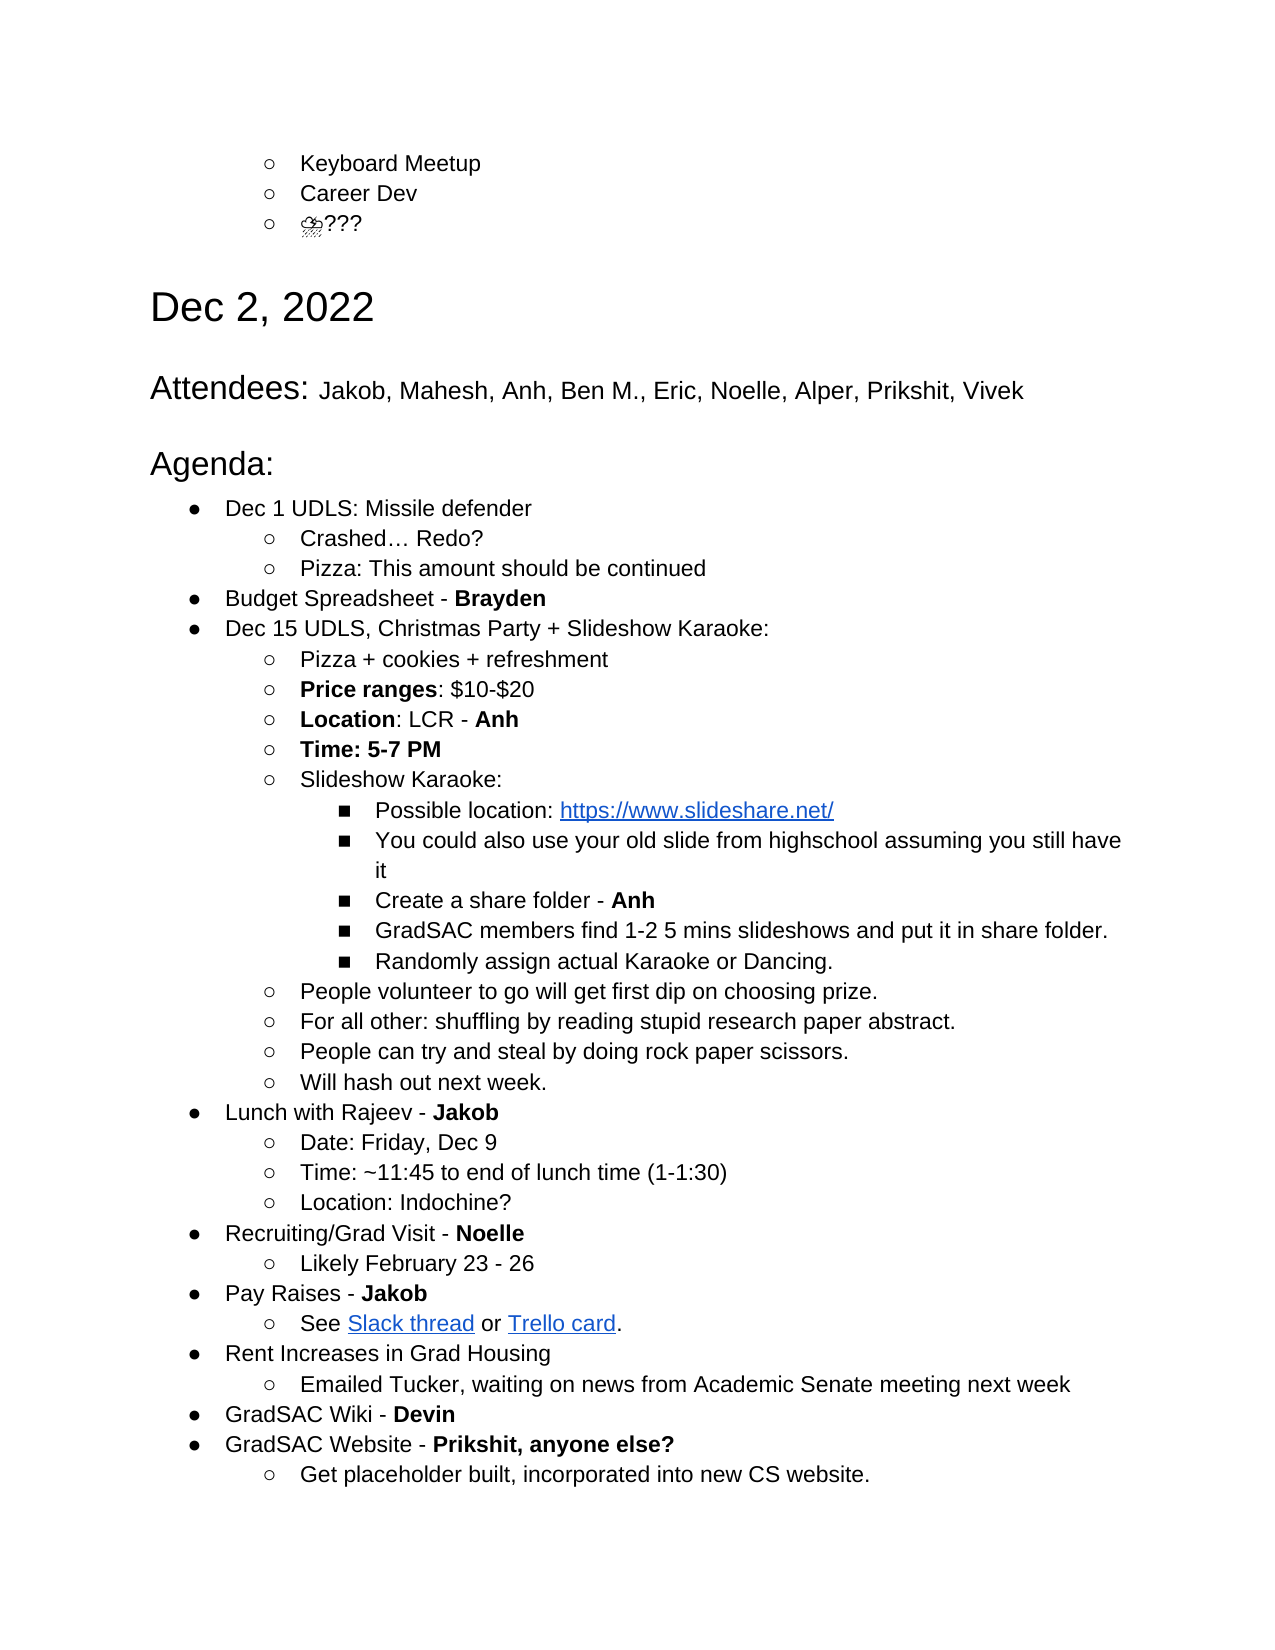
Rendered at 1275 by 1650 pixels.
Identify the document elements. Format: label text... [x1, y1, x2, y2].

list Randomly assign actual Karaoke or Dancing. [337, 948, 1125, 974]
list Rent Increases in Grad Housing [187, 1340, 1125, 1367]
list 🧠⛈️??? [262, 210, 1125, 237]
list Dec 1 UDLS: Missile defender [187, 494, 1125, 521]
list Pay Raises - Jakob [187, 1280, 1125, 1306]
list Recruiting/Grad Visit - Noelle [187, 1219, 1125, 1246]
list Location: LCR - Anh [262, 706, 1125, 732]
list Get placeholder built, incorporated into new CS website. [262, 1461, 1125, 1488]
list Time: 5-7 PM [262, 736, 1125, 763]
list Possible location: https://www.slideshare.net/ [337, 797, 1125, 823]
list Create a share folder - Anh [337, 887, 1125, 914]
list You could also use your old slide from highschool assuming you still have it [337, 827, 1125, 883]
list People volunteer to go will get first dip on choosing prize. [262, 978, 1125, 1004]
list Pizza: This amount should be continued [262, 555, 1125, 581]
subtitle Attendees: Jakob, Mahesh, Anh, Ben M., Eric, Noelle, Alper, Prikshit, Vivek [150, 368, 1125, 406]
list Crashed… Redo? [262, 525, 1125, 551]
list GradSAC Website - Prikshit, anyone else? [187, 1431, 1125, 1457]
list Location: Indochine? [262, 1189, 1125, 1216]
list Dec 15 UDLS, Christmas Party + Slideshow Karaoke: [187, 615, 1125, 642]
list Price ranges: $10-$20 [262, 676, 1125, 702]
list Emailed Tucker, waiting on news from Academic Senate meeting next week [262, 1371, 1125, 1397]
list People can try and steal by doing rock paper scissors. [262, 1038, 1125, 1065]
list Time: ~11:45 to end of lunch time (1-1:30) [262, 1159, 1125, 1186]
list GradSAC members find 1-2 5 mins slideshows and put it in share folder. [337, 917, 1125, 944]
list For all other: shuffling by reading stupid research paper abstract. [262, 1008, 1125, 1034]
list Slideshow Karaoke: [262, 766, 1125, 793]
list Career Dev [262, 180, 1125, 207]
list See Slack thread or Trello card. [262, 1310, 1125, 1337]
subtitle Agenda: [150, 444, 1125, 482]
list Pizza + cookies + refreshment [262, 646, 1125, 672]
subtitle Dec 2, 2022 [150, 282, 1125, 330]
list Keyboard Meetup [262, 150, 1125, 176]
list Date: Friday, Dec 9 [262, 1129, 1125, 1155]
list GradSAC Wiki - Devin [187, 1401, 1125, 1427]
list Likely February 23 - 26 [262, 1250, 1125, 1276]
list Lunch with Rajeev - Jakob [187, 1099, 1125, 1125]
list Budget Spreadsheet - Brayden [187, 585, 1125, 612]
list Will hash out next week. [262, 1068, 1125, 1095]
